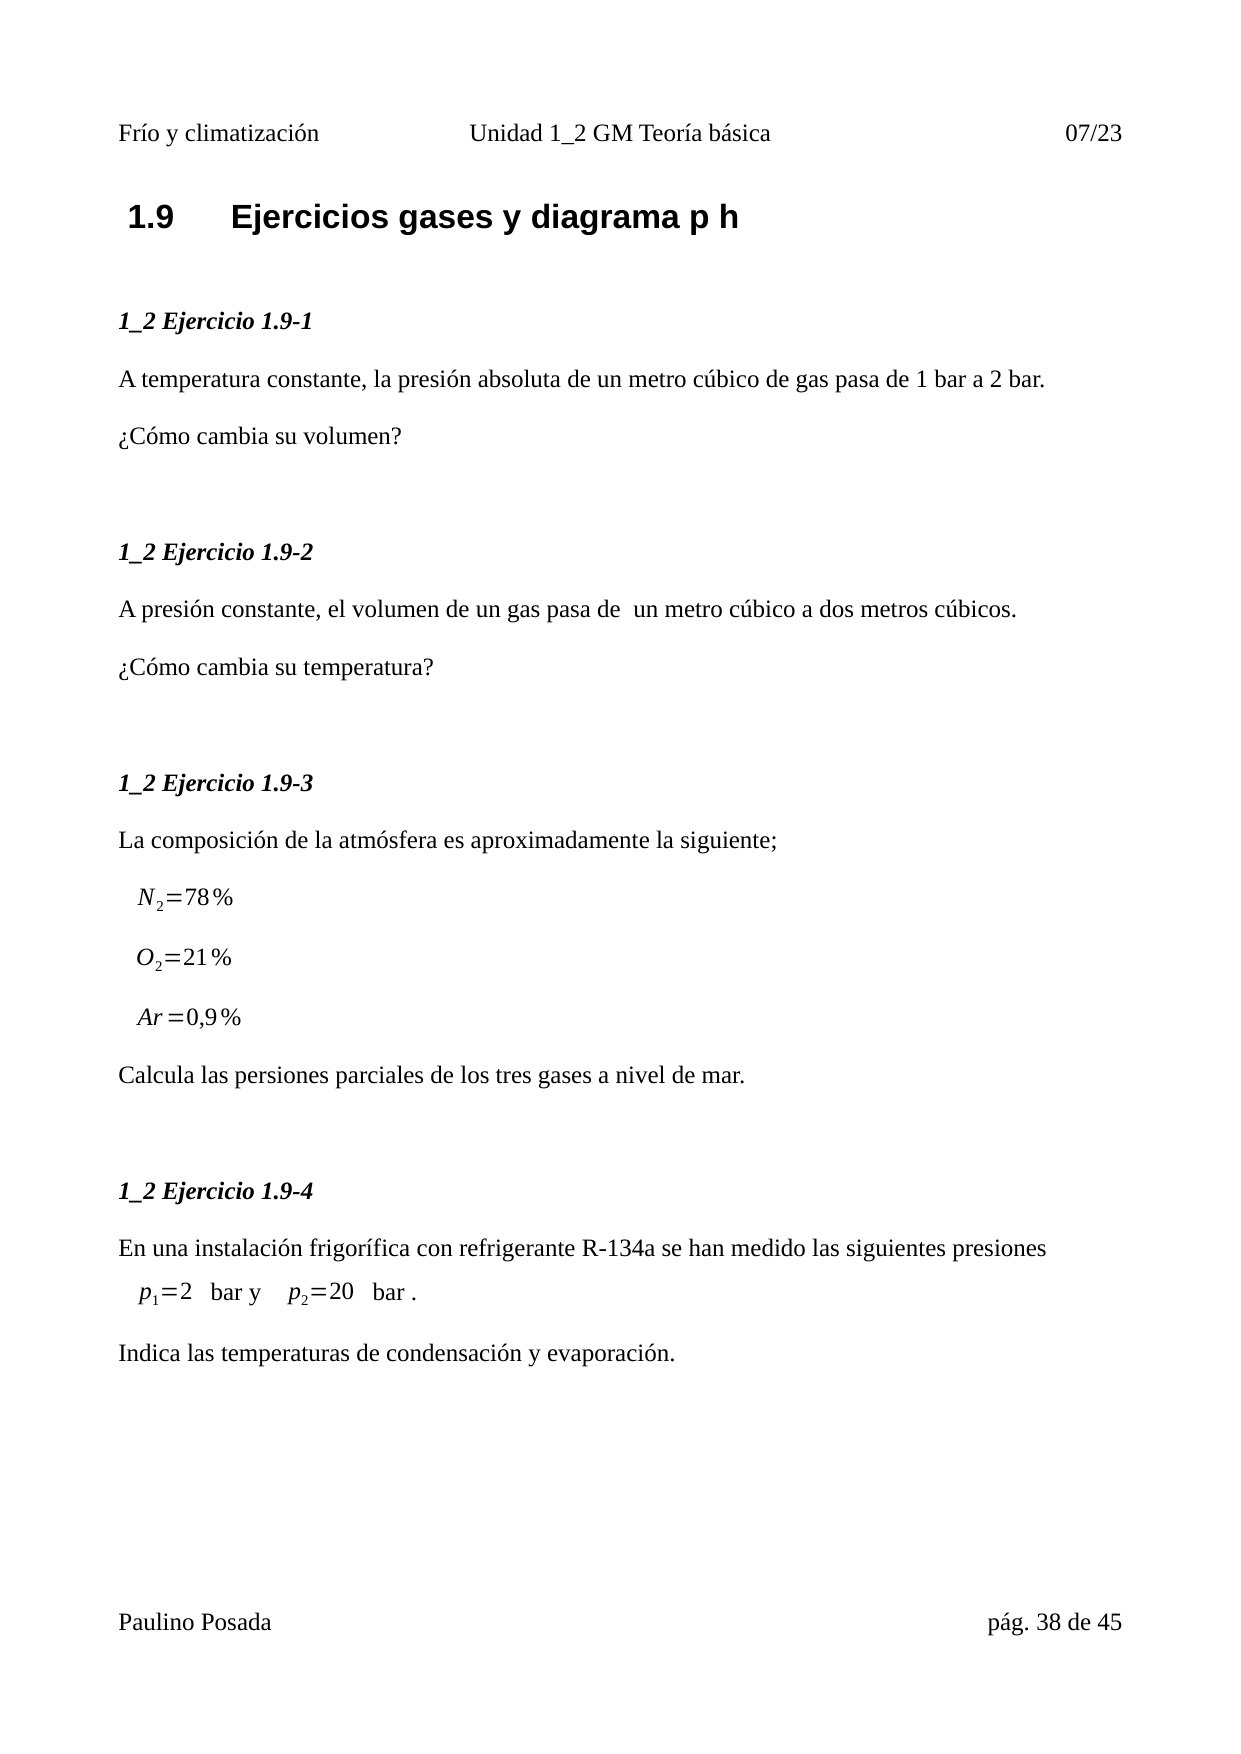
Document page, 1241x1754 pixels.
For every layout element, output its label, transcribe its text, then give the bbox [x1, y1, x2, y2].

text 1_2 Ejercicio 1.9-1 [118, 306, 1122, 335]
text En una instalación frigorífica con refrigerante R-134a se han medido las siguientes presiones bar y bar . [118, 1233, 1122, 1309]
subtitle Ejercicios gases y diagrama p h [118, 197, 1122, 236]
text ¿Cómo cambia su volumen? [118, 421, 1122, 450]
text ¿Cómo cambia su temperatura? [118, 652, 1122, 681]
text Indica las temperaturas de condensación y evaporación. [118, 1338, 1122, 1367]
text 1_2 Ejercicio 1.9-3 [118, 768, 1122, 796]
text La composición de la atmósfera es aproximadamente la siguiente; [118, 825, 1122, 854]
text A temperatura constante, la presión absoluta de un metro cúbico de gas pasa de 1 bar a 2 bar. [118, 364, 1122, 392]
text Calcula las persiones parciales de los tres gases a nivel de mar. [118, 1060, 1122, 1089]
text 1_2 Ejercicio 1.9-2 [118, 537, 1122, 566]
text 1_2 Ejercicio 1.9-4 [118, 1176, 1122, 1204]
text A presión constante, el volumen de un gas pasa de un metro cúbico a dos metros cúbicos. [118, 594, 1122, 623]
